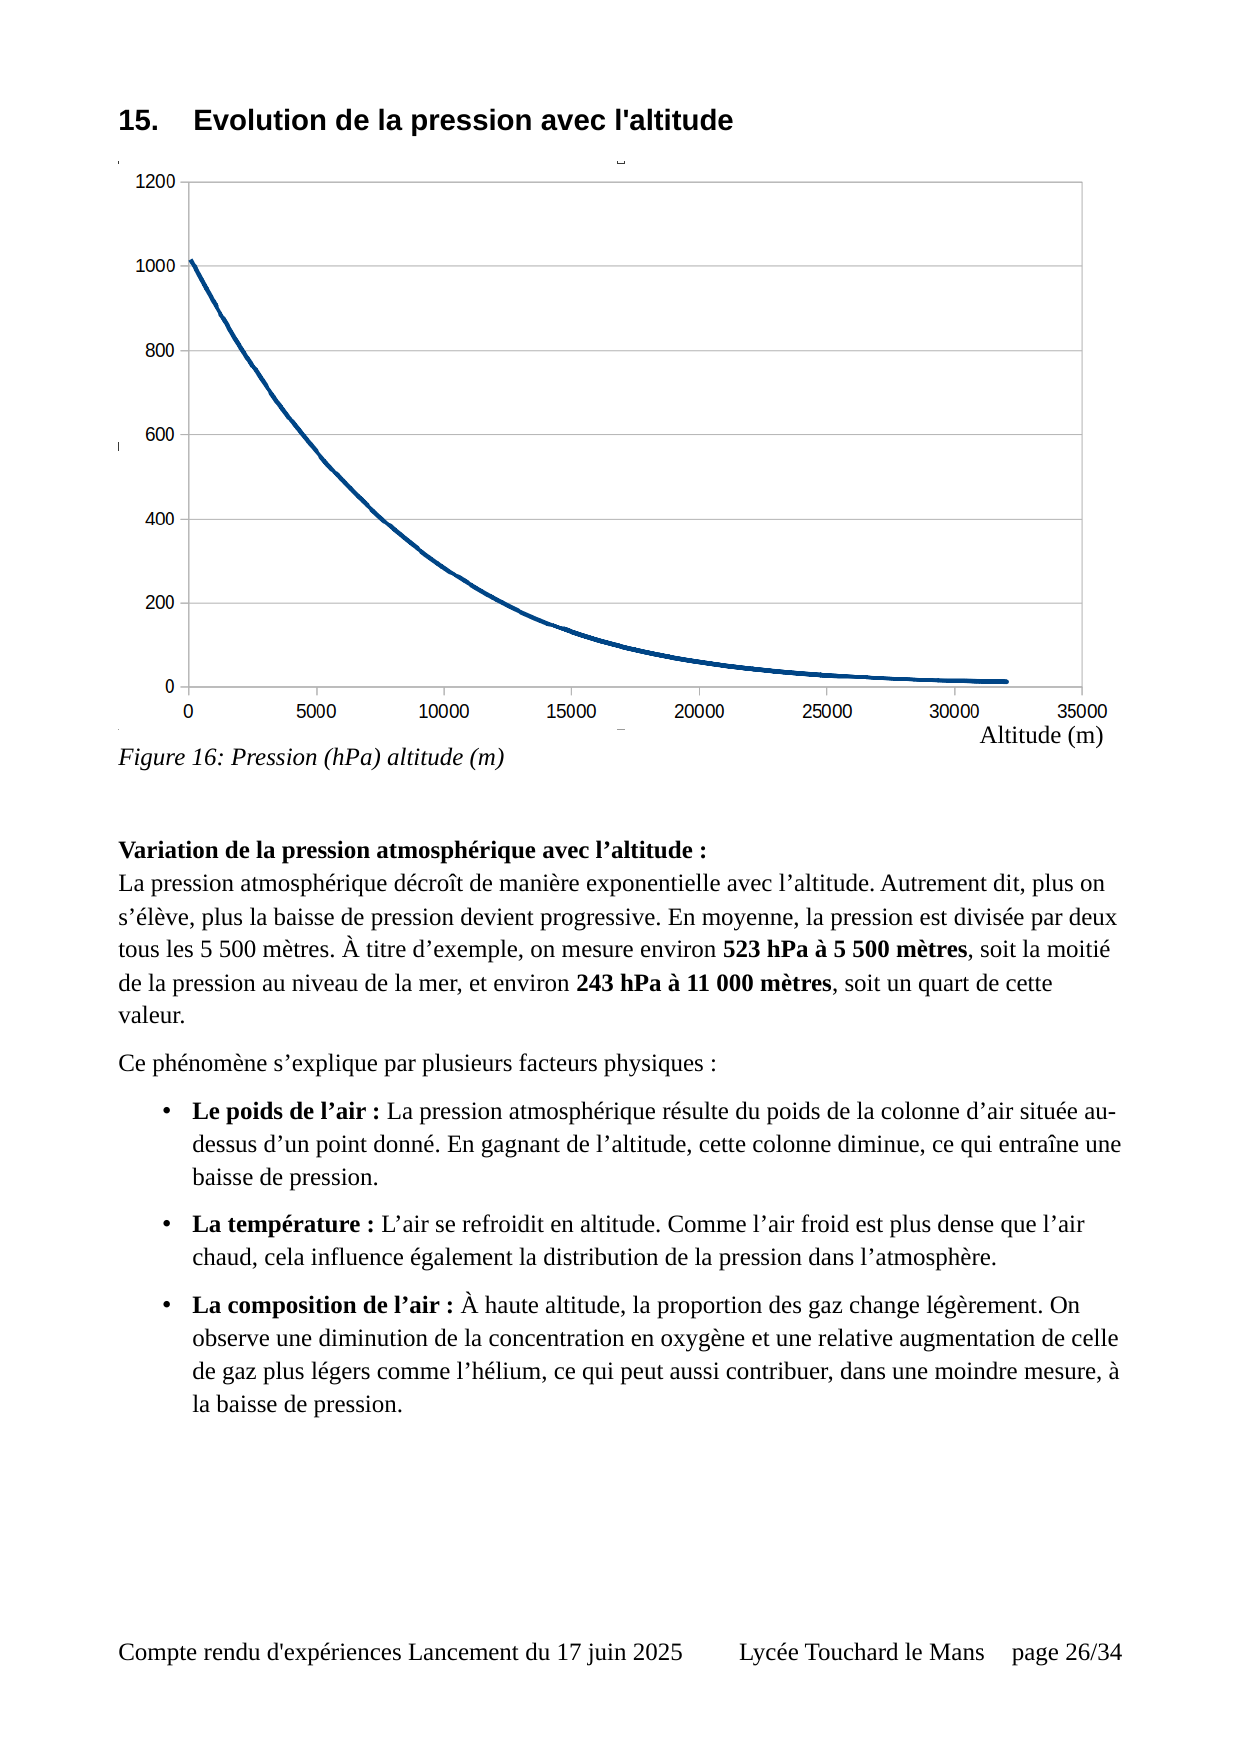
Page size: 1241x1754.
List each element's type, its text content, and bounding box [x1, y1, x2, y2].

text Variation de la pression atmosphérique avec l’altitude : La pression atmosphérique décroît de manière exponentielle avec l’altitude. Autrement dit, plus on s’élève, plus la baisse de pression devient progressive. En moyenne, la pression est divisée par deux tous les 5 500 mètres. À titre d’exemple, on mesure environ 523 hPa à 5 500 mètres, soit la moitié de la pression au niveau de la mer, et environ 243 hPa à 11 000 mètres, soit un quart de cette valeur. [118, 836, 1122, 1029]
subtitle Evolution de la pression avec l'altitude [118, 103, 1122, 137]
picture [118, 161, 1123, 730]
text Ce phénomène s’explique par plusieurs facteurs physiques : [118, 1048, 1122, 1077]
list La température : L’air se refroidit en altitude. Comme l’air froid est plus dense que l’air chaud, cela influence également la distribution de la pression dans l’atmosphère. [162, 1209, 1122, 1271]
list Le poids de l’air : La pression atmosphérique résulte du poids de la colonne d’air située au-dessus d’un point donné. En gagnant de l’altitude, cette colonne diminue, ce qui entraîne une baisse de pression. [162, 1096, 1122, 1191]
list La composition de l’air : À haute altitude, la proportion des gaz change légèrement. On observe une diminution de la concentration en oxygène et une relative augmentation de celle de gaz plus légers comme l’hélium, ce qui peut aussi contribuer, dans une moindre mesure, à la baisse de pression. [162, 1290, 1122, 1418]
text Figure 16: Pression (hPa) altitude (m) [118, 730, 1122, 771]
